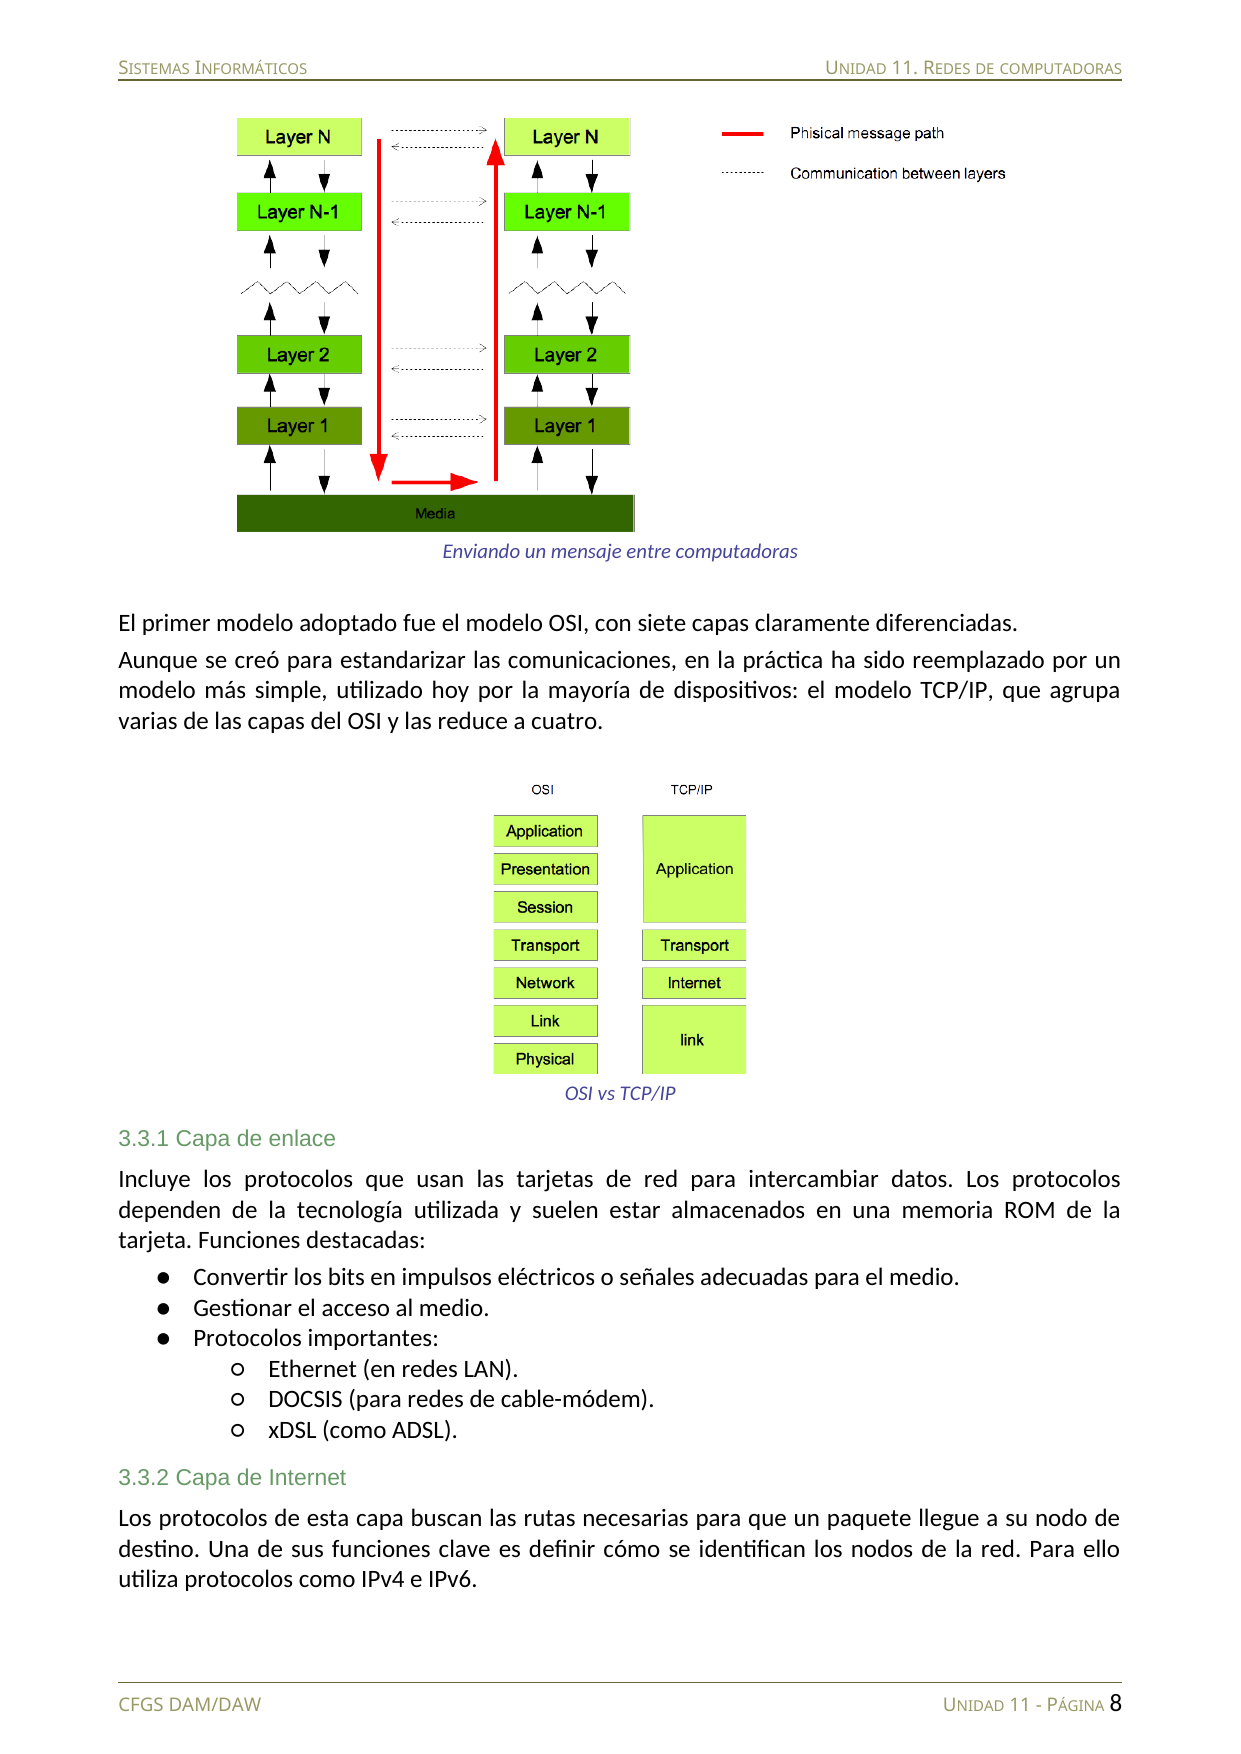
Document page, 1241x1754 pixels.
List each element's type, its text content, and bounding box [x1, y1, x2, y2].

text El primer modelo adoptado fue el modelo OSI, con siete capas claramente diferenciadas. [118, 607, 1122, 637]
text Enviando un mensaje entre computadoras [118, 538, 1122, 563]
text Los protocolos de esta capa buscan las rutas necesarias para que un paquete llegue a su nodo de destino. Una de sus funciones clave es definir cómo se identifican los nodos de la red. Para ello utiliza protocolos como IPv4 e IPv6. [118, 1502, 1122, 1594]
text Incluye los protocolos que usan las tarjetas de red para intercambiar datos. Los protocolos dependen de la tecnología utilizada y suelen estar almacenados en una memoria ROM de la tarjeta. Funciones destacadas: [118, 1163, 1122, 1255]
subtitle 3.3.2 Capa de Internet [118, 1463, 1122, 1490]
list Protocolos importantes: [156, 1323, 1122, 1353]
list xDSL (como ADSL). [231, 1414, 1122, 1445]
list Gestionar el acceso al medio. [156, 1292, 1122, 1323]
picture [237, 118, 1015, 532]
picture [493, 778, 747, 1074]
text Aunque se creó para estandarizar las comunicaciones, en la práctica ha sido reemplazado por un modelo más simple, utilizado hoy por la mayoría de dispositivos: el modelo TCP/IP, que agrupa varias de las capas del OSI y las reduce a cuatro. [118, 644, 1122, 735]
list Convertir los bits en impulsos eléctricos o señales adecuadas para el medio. [156, 1262, 1122, 1292]
list DOCSIS (para redes de cable-módem). [231, 1384, 1122, 1414]
list Ethernet (en redes LAN). [231, 1353, 1122, 1384]
text OSI vs TCP/IP [118, 1081, 1122, 1106]
subtitle 3.3.1 Capa de enlace [118, 1125, 1122, 1151]
